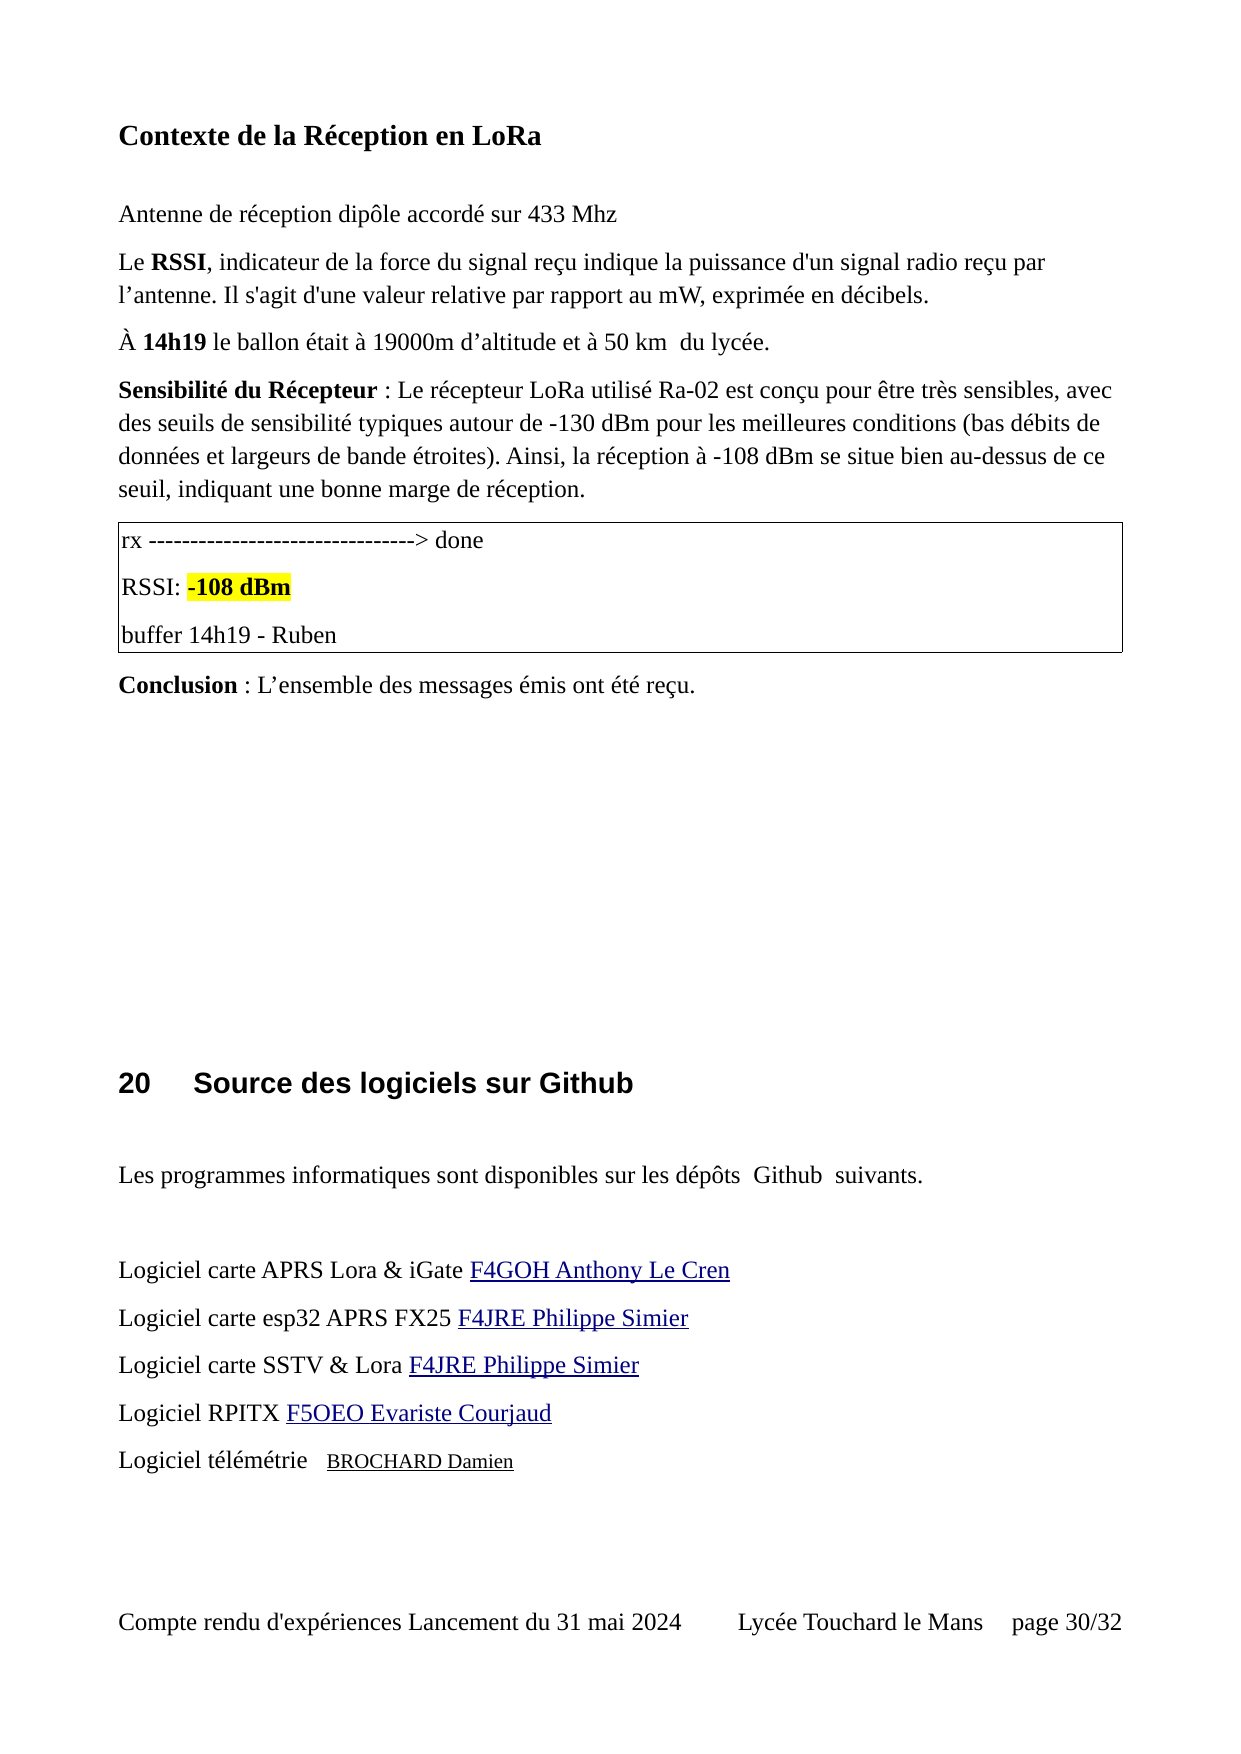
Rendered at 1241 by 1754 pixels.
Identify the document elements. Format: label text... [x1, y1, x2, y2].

text Le RSSI, indicateur de la force du signal reçu indique la puissance d'un signal radio reçu par l’antenne. Il s'agit d'une valeur relative par rapport au mW, exprimée en décibels. [118, 247, 1122, 309]
text Logiciel carte APRS Lora & iGate F4GOH Anthony Le Cren [118, 1255, 1122, 1284]
text RSSI: -108 dBm [119, 569, 1122, 601]
text Contexte de la Réception en LoRa [118, 118, 1122, 152]
text Antenne de réception dipôle accordé sur 433 Mhz [118, 199, 1122, 228]
text Les programmes informatiques sont disponibles sur les dépôts Github suivants. [118, 1160, 1122, 1189]
text Logiciel RPITX F5OEO Evariste Courjaud [118, 1398, 1122, 1427]
text rx --------------------------------> done [119, 523, 1122, 553]
text Logiciel télémétrie BROCHARD Damien [118, 1446, 1122, 1474]
text buffer 14h19 - Ruben [119, 617, 1122, 652]
text Logiciel carte esp32 APRS FX25 F4JRE Philippe Simier [118, 1303, 1122, 1331]
subtitle Source des logiciels sur Github [118, 1066, 1122, 1100]
text Conclusion : L’ensemble des messages émis ont été reçu. [118, 671, 1122, 699]
text Sensibilité du Récepteur : Le récepteur LoRa utilisé Ra-02 est conçu pour être très sensibles, avec des seuils de sensibilité typiques autour de -130 dBm pour les meilleures conditions (bas débits de données et largeurs de bande étroites). Ainsi, la réception à -108 dBm se situe bien au-dessus de ce seuil, indiquant une bonne marge de réception. [118, 375, 1122, 503]
text À 14h19 le ballon était à 19000m d’altitude et à 50 km du lycée. [118, 327, 1122, 356]
text Logiciel carte SSTV & Lora F4JRE Philippe Simier [118, 1350, 1122, 1379]
